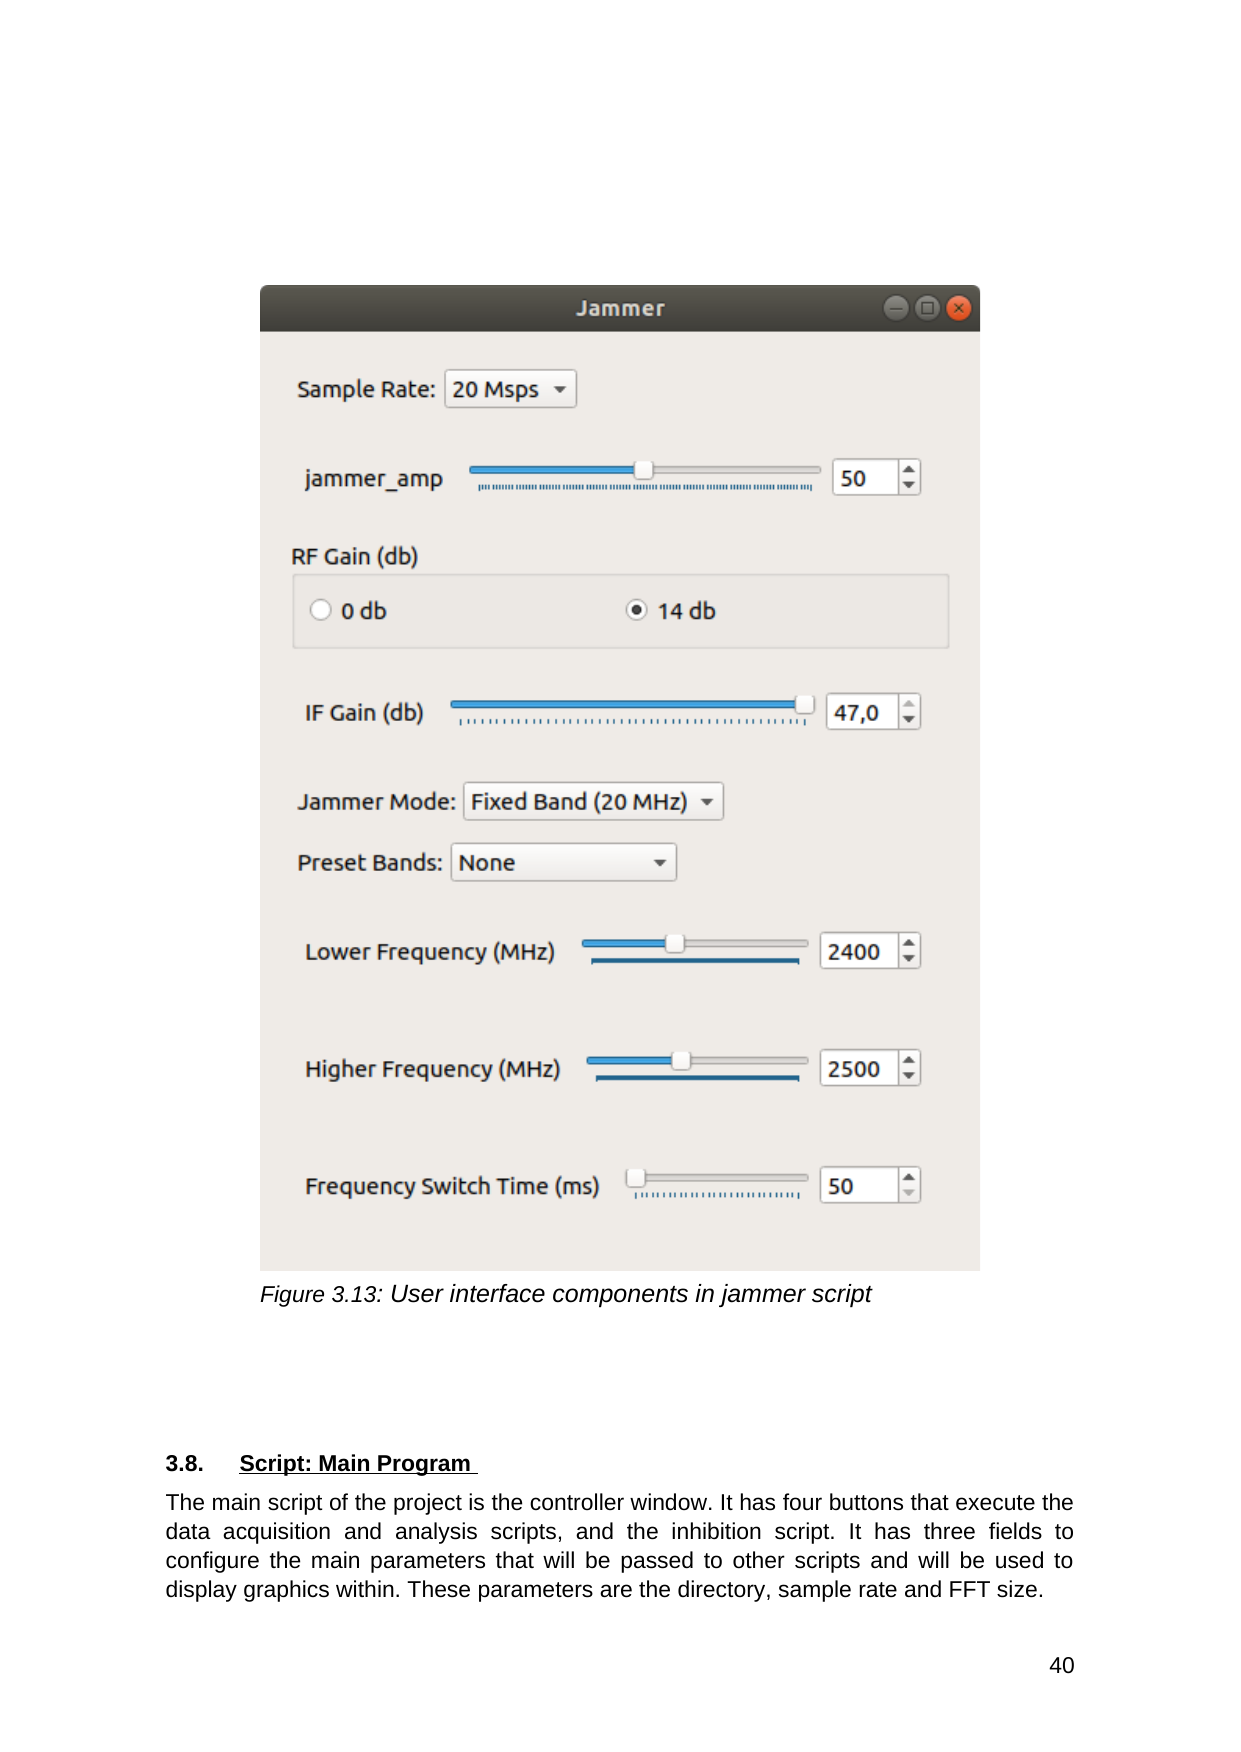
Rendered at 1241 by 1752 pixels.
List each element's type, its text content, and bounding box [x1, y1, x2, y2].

text Figure 3.13: User interface components in jammer script [260, 1271, 980, 1307]
subtitle Script: Main Program [165, 1447, 1075, 1476]
picture [260, 285, 981, 1271]
text The main script of the project is the controller window. It has four buttons that execute the data acquisition and analysis scripts, and the inhibition script. It has three fields to configure the main parameters that will be passed to other scripts and will be used to display graphics within. These parameters are the directory, sample rate and FFT size. [165, 1489, 1075, 1602]
